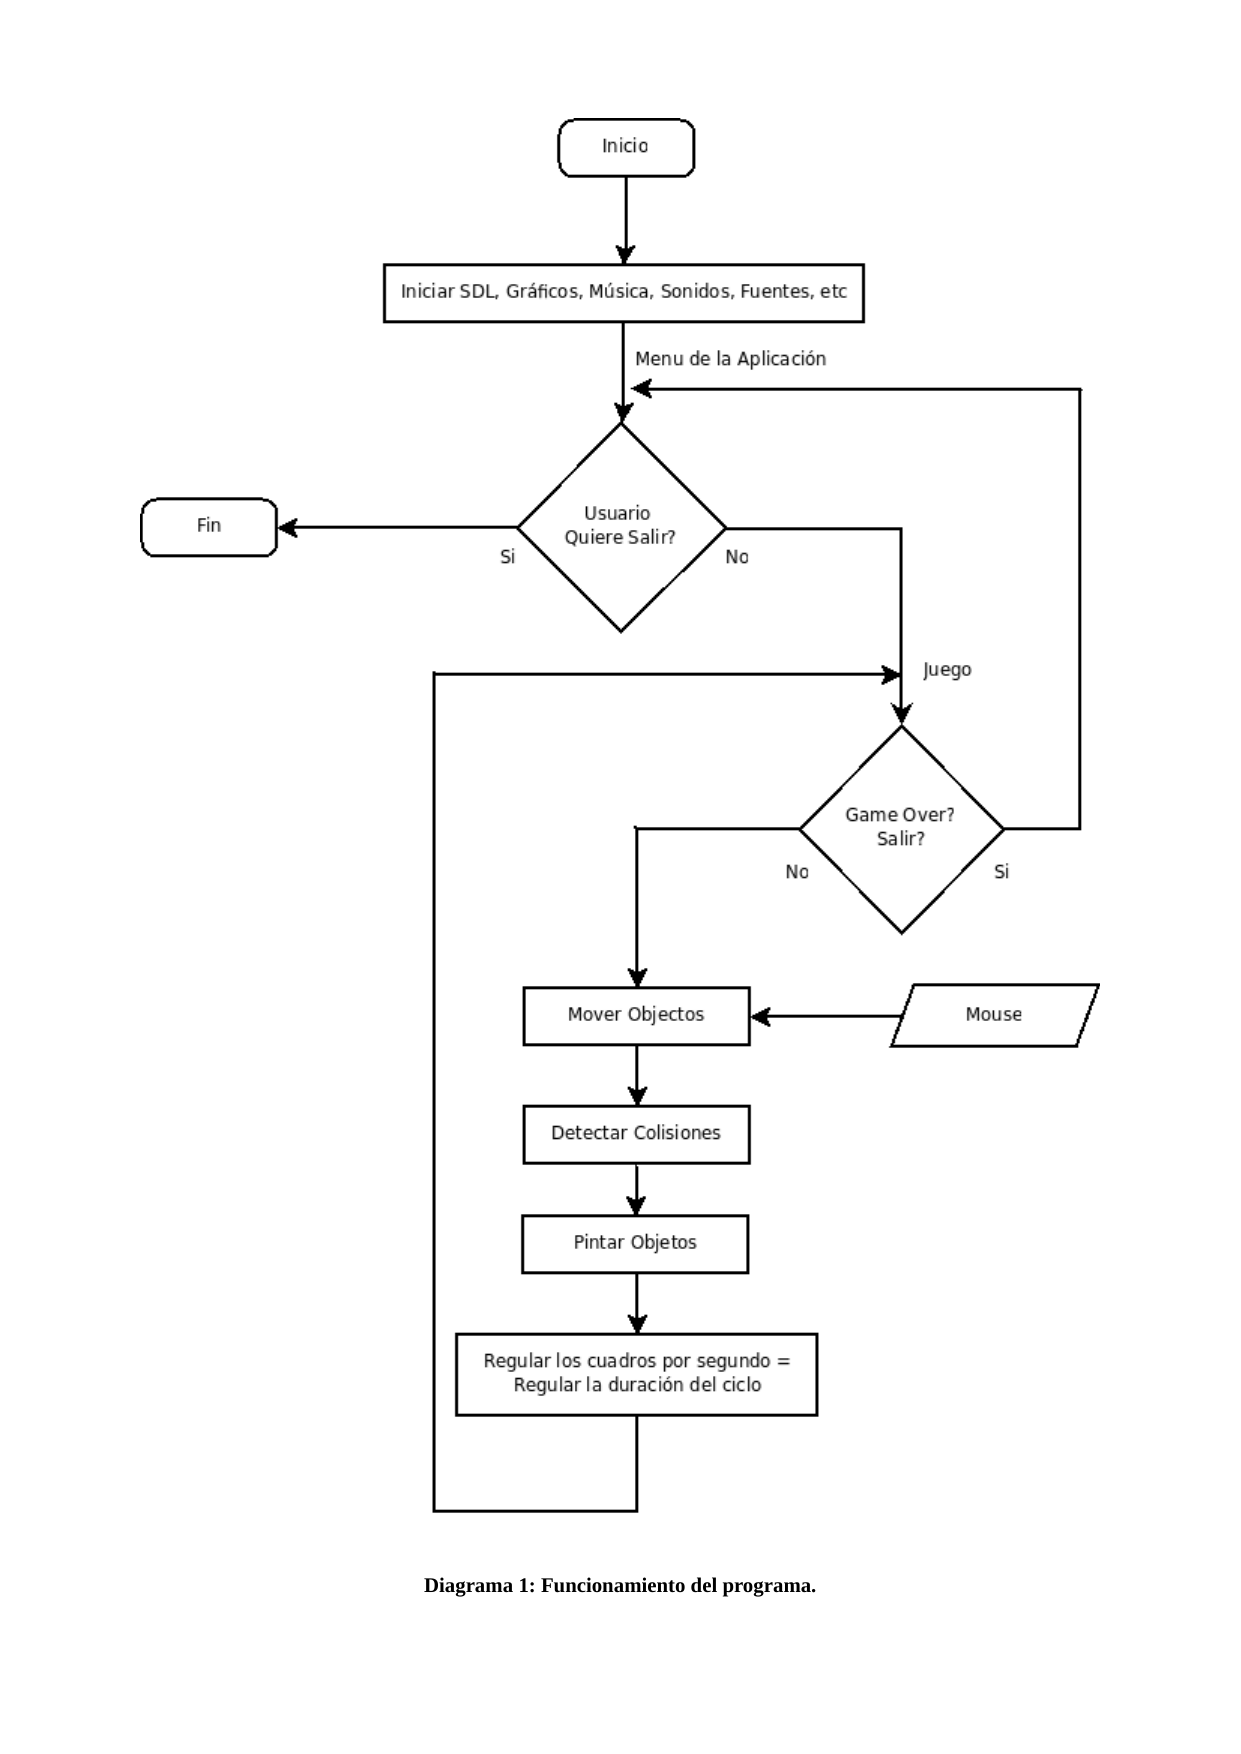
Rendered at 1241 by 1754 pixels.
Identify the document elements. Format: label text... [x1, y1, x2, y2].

text Diagrama 1: Funcionamiento del programa. [118, 1573, 1122, 1597]
picture [140, 118, 1100, 1516]
